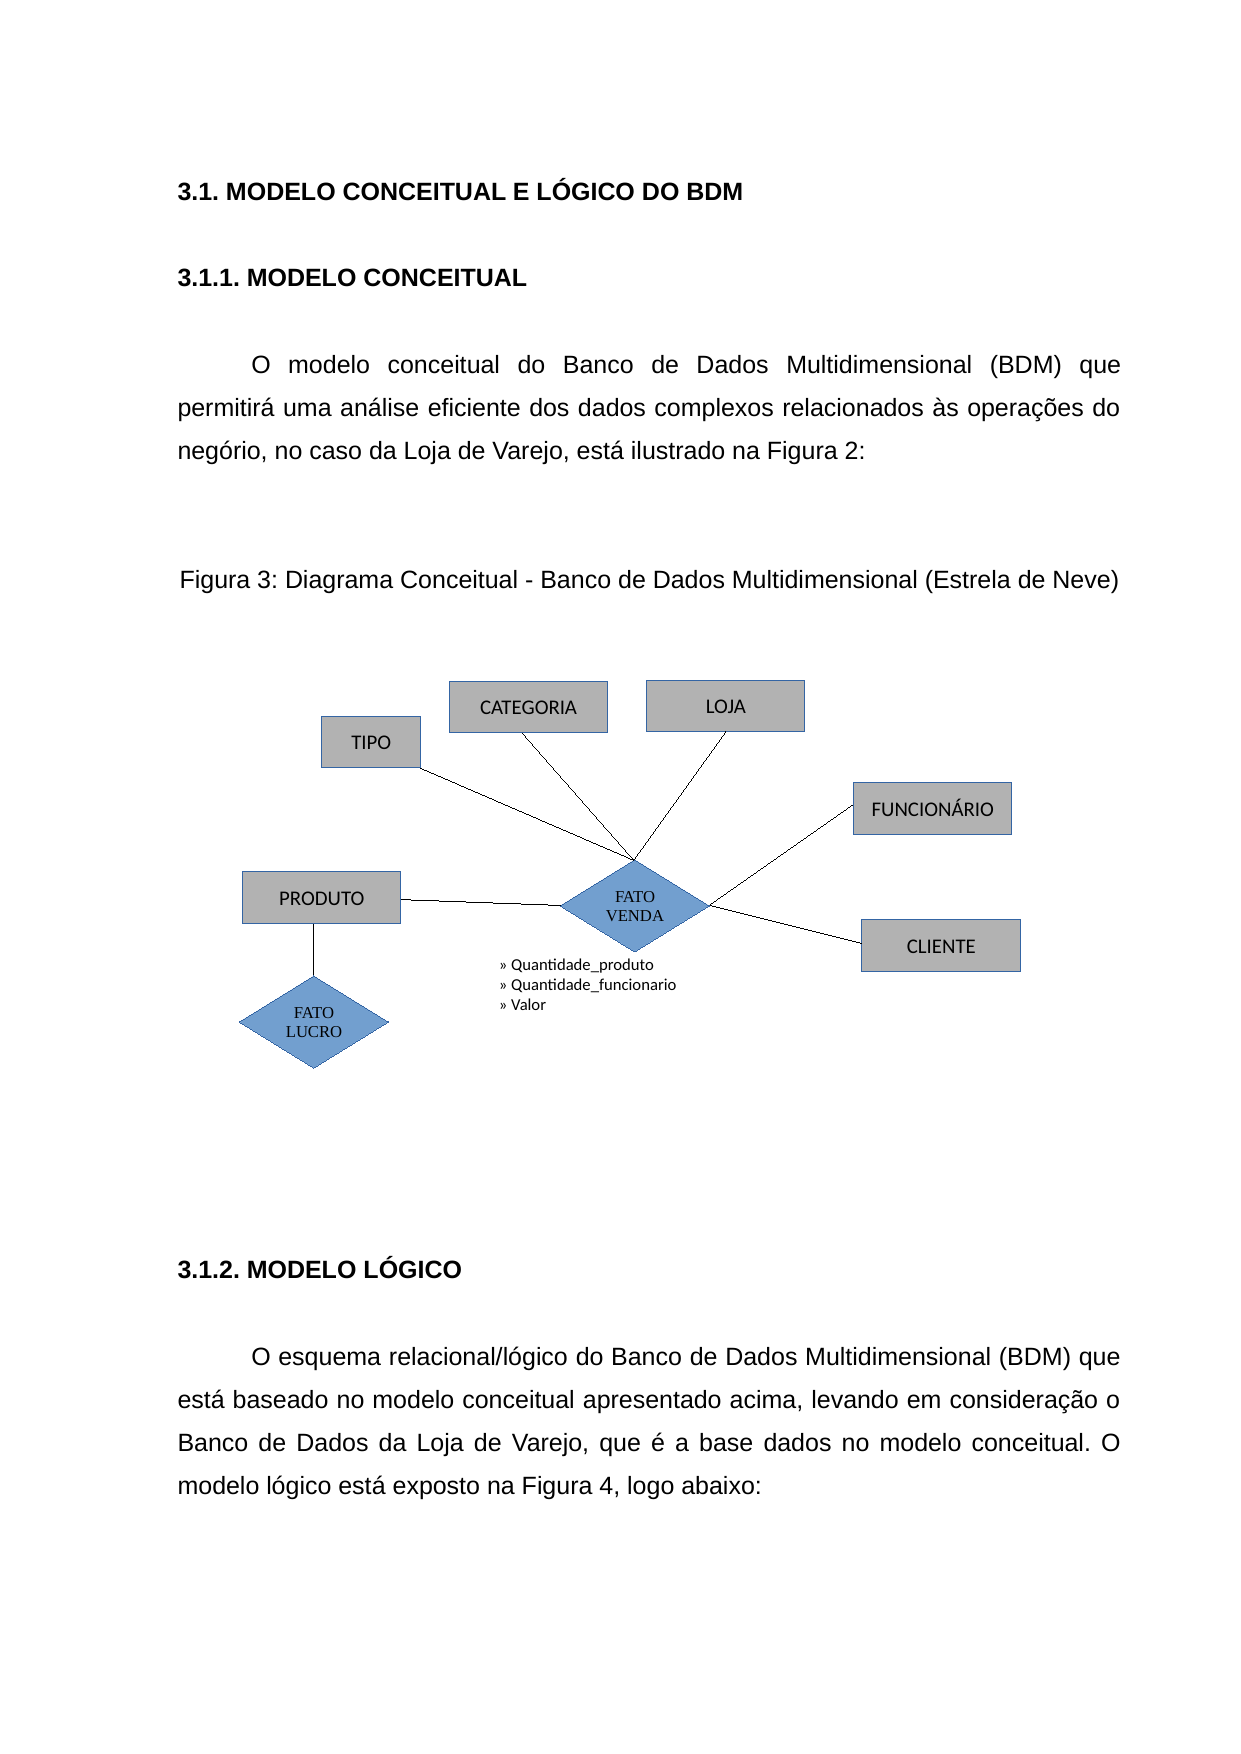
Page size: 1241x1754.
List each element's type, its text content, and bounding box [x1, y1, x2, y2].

text 3.1.1. MODELO CONCEITUAL [177, 263, 1122, 292]
text » Quantidade_funcionario [499, 974, 741, 994]
text O modelo conceitual do Banco de Dados Multidimensional (BDM) que permitirá uma análise eficiente dos dados complexos relacionados às operações do negório, no caso da Loja de Varejo, está ilustrado na Figura 2: [177, 350, 1122, 465]
text LUCRO [276, 1022, 351, 1041]
text VENDA [597, 906, 672, 925]
text » Quantidade_produto [499, 954, 741, 974]
text LOJA [646, 693, 805, 719]
text Figura 3: Diagrama Conceitual - Banco de Dados Multidimensional (Estrela de Neve) [177, 565, 1122, 594]
text 3.1.2. MODELO LÓGICO [177, 1255, 1122, 1284]
text CATEGORIA [449, 694, 607, 720]
text PRODUTO [242, 885, 401, 910]
text CLIENTE [862, 933, 1020, 958]
text O esquema relacional/lógico do Banco de Dados Multidimensional (BDM) que está baseado no modelo conceitual apresentado acima, levando em consideração o Banco de Dados da Loja de Varejo, que é a base dados no modelo conceitual. O modelo lógico está exposto na Figura 4, logo abaixo: [177, 1342, 1122, 1500]
text TIPO [322, 729, 420, 755]
text FUNCIONÁRIO [853, 796, 1012, 821]
text FATO [276, 1003, 351, 1022]
text » Valor [499, 994, 741, 1015]
text 3.1. MODELO CONCEITUAL E LÓGICO DO BDM [177, 177, 1122, 206]
text FATO [597, 887, 672, 906]
